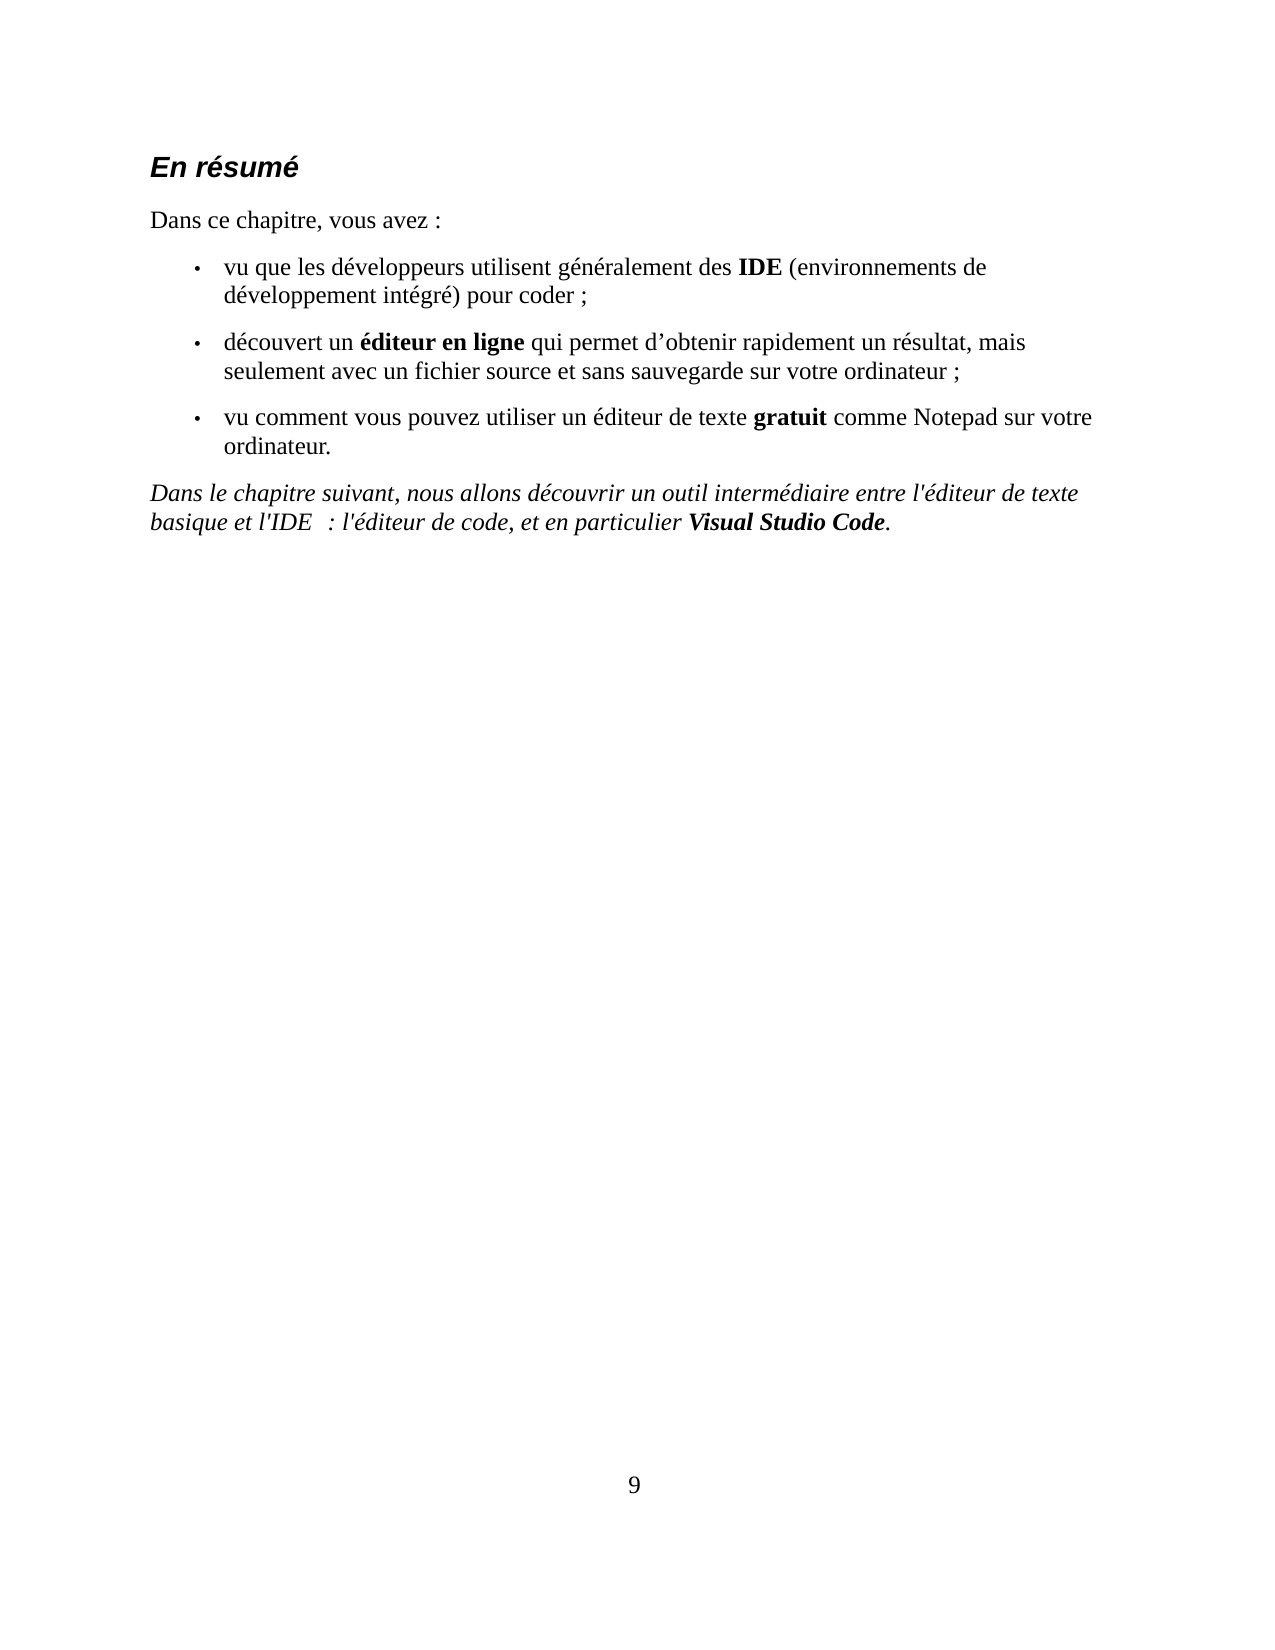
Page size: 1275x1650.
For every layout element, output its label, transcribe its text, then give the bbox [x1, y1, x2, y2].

list vu comment vous pouvez utiliser un éditeur de texte gratuit comme Notepad sur votre ordinateur. [194, 402, 1125, 460]
subtitle En résumé [150, 150, 1125, 183]
text Dans le chapitre suivant, nous allons découvrir un outil intermédiaire entre l'éditeur de texte basique et l'IDE : l'éditeur de code, et en particulier Visual Studio Code. [150, 478, 1125, 535]
text Dans ce chapitre, vous avez : [150, 205, 1125, 234]
list découvert un éditeur en ligne qui permet d’obtenir rapidement un résultat, mais seulement avec un fichier source et sans sauvegarde sur votre ordinateur ; [194, 327, 1125, 384]
list vu que les développeurs utilisent généralement des IDE (environnements de développement intégré) pour coder ; [194, 252, 1125, 309]
